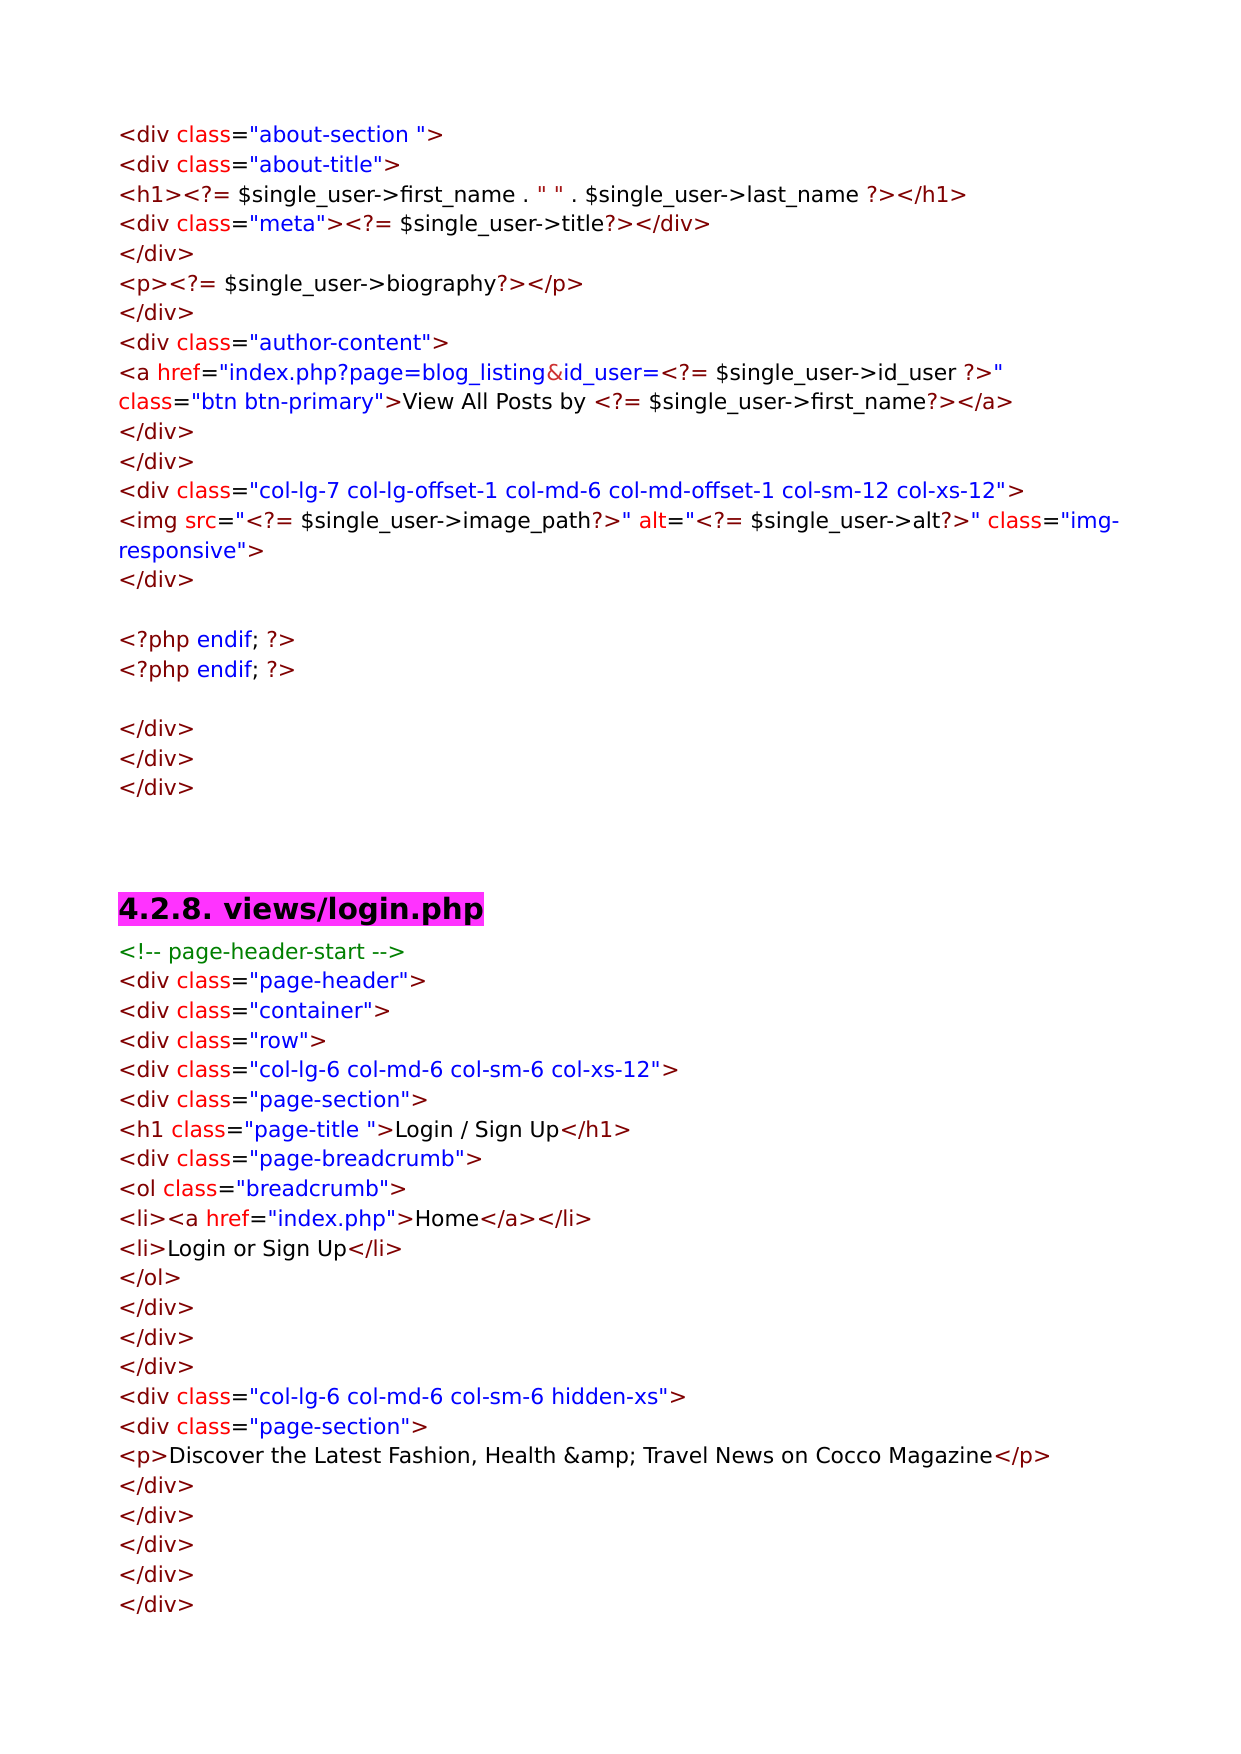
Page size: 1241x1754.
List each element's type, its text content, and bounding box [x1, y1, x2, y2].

text </div> [118, 1469, 1122, 1499]
text <!-- page-header-start --> [118, 939, 1122, 964]
text <ol class="breadcrumb"> [118, 1172, 1122, 1202]
text <?php endif; ?> [118, 652, 1122, 682]
text </div> [118, 415, 1122, 445]
text <div class="about-section "> [118, 118, 1122, 148]
text <p><?= $single_user->biography?></p> [118, 267, 1122, 296]
text </div> [118, 1558, 1122, 1588]
text <img src="<?= $single_user->image_path?>" alt="<?= $single_user->alt?>" class="img-responsive"> [118, 504, 1122, 563]
text </div> [118, 296, 1122, 326]
text <li>Login or Sign Up</li> [118, 1231, 1122, 1261]
text <p>Discover the Latest Fashion, Health &amp; Travel News on Cocco Magazine</p> [118, 1439, 1122, 1469]
text </div> [118, 237, 1122, 267]
text <div class="col-lg-7 col-lg-offset-1 col-md-6 col-md-offset-1 col-sm-12 col-xs-12"> [118, 474, 1122, 504]
text <div class="page-section"> [118, 1409, 1122, 1439]
text <h1><?= $single_user->first_name . " " . $single_user->last_name ?></h1> [118, 177, 1122, 207]
text <div class="page-header"> [118, 964, 1122, 994]
text </div> [118, 1350, 1122, 1380]
text <div class="col-lg-6 col-md-6 col-sm-6 col-xs-12"> [118, 1053, 1122, 1083]
text <li><a href="index.php">Home</a></li> [118, 1202, 1122, 1231]
text </div> [118, 1588, 1122, 1617]
text </div> [118, 1528, 1122, 1558]
text </div> [118, 771, 1122, 801]
text <div class="page-section"> [118, 1083, 1122, 1113]
text <div class="meta"><?= $single_user->title?></div> [118, 207, 1122, 237]
text <div class="author-content"> [118, 326, 1122, 356]
text </div> [118, 1291, 1122, 1321]
text </div> [118, 742, 1122, 771]
text <div class="container"> [118, 994, 1122, 1024]
text <div class="page-breadcrumb"> [118, 1142, 1122, 1172]
text </div> [118, 712, 1122, 742]
text <div class="about-title"> [118, 148, 1122, 177]
text </div> [118, 1499, 1122, 1528]
text <h1 class="page-title ">Login / Sign Up</h1> [118, 1113, 1122, 1142]
text <div class="row"> [118, 1024, 1122, 1053]
text <?php endif; ?> [118, 623, 1122, 652]
text </div> [118, 445, 1122, 474]
subtitle 4.2.8. views/login.php [118, 892, 1122, 926]
text </div> [118, 1321, 1122, 1350]
text <div class="col-lg-6 col-md-6 col-sm-6 hidden-xs"> [118, 1380, 1122, 1409]
text <a href="index.php?page=blog_listing&id_user=<?= $single_user->id_user ?>" class="btn btn-primary">View All Posts by <?= $single_user->first_name?></a> [118, 356, 1122, 415]
text </div> [118, 563, 1122, 593]
text </ol> [118, 1261, 1122, 1291]
